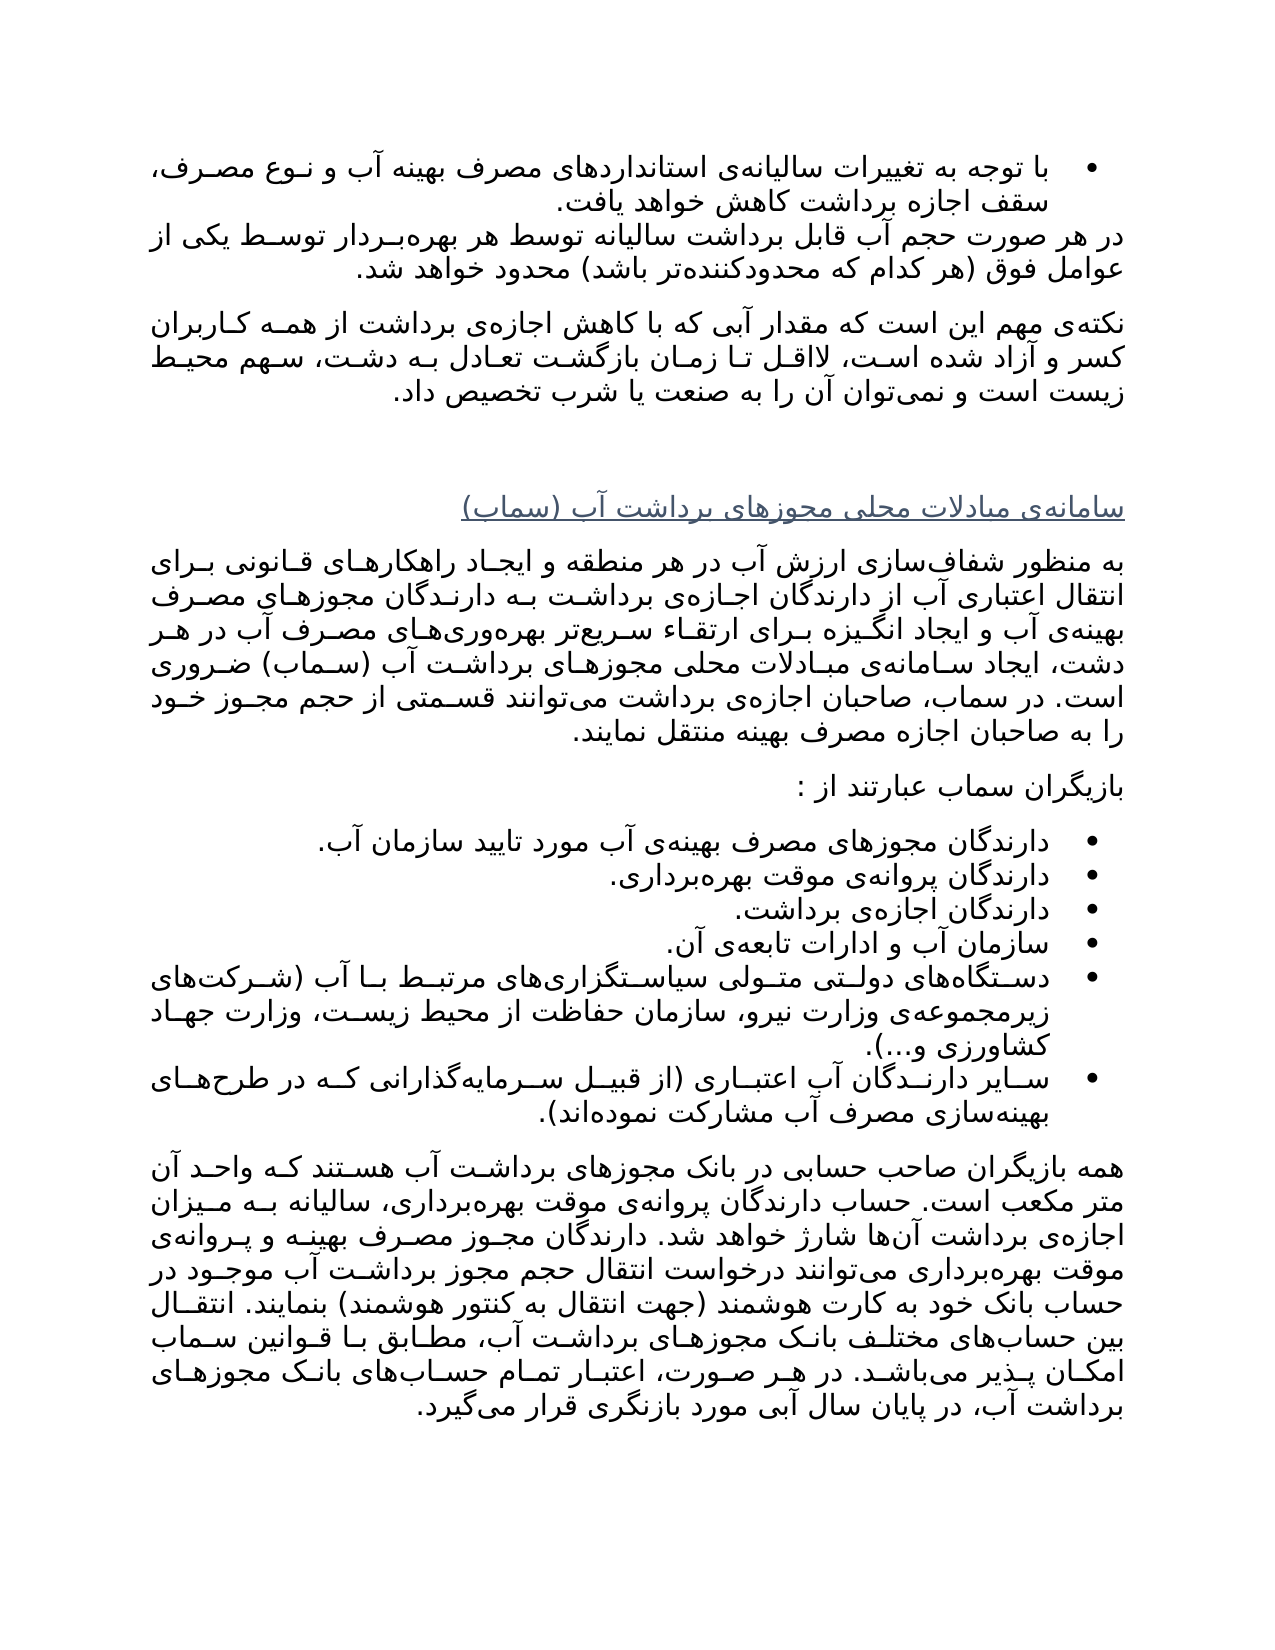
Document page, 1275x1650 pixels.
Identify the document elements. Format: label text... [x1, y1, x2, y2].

list سایر دارندگان آب اعتباری (از قبیل سرمایه‌گذارانی که در طرح‌های بهینه‌سازی مصرف آب مشارکت نموده‌اند). [150, 1062, 1087, 1130]
text همه بازیگران صاحب حسابی در بانک مجوزهای برداشت آب هستند که واحد آن متر مکعب است. حساب دارندگان پروانه‌ی موقت بهره‌برداری، سالیانه به میزان اجازه‌ی برداشت آن‌ها شارژ خواهد شد. دارندگان مجوز مصرف بهینه و پروانه‌ی موقت بهره‌برداری می‌توانند درخواست انتقال حجم مجوز برداشت آب موجود در حساب بانک خود به کارت هوشمند (جهت انتقال به کنتور هوشمند) بنمایند. انتقال بین حساب‌های مختلف بانک مجوزهای برداشت آب، مطابق با قوانین سماب امکان پذیر می‌باشد. در هر صورت، اعتبار تمام حساب‌های بانک مجوزهای برداشت آب، در پایان سال آبی مورد بازنگری قرار می‌گیرد. [150, 1151, 1125, 1422]
list دارندگان اجازه‌ی برداشت. [150, 892, 1087, 926]
subtitle سامانه‌ی مبادلات محلی مجوزهای برداشت آب (سماب) [150, 490, 1125, 524]
list دارندگان مجوزهای مصرف بهینه‌ی آب مورد تایید سازمان آب. [150, 824, 1087, 858]
list با توجه به تغییرات سالیانه‌ی استانداردهای مصرف بهینه آب و نوع مصرف، سقف اجازه برداشت کاهش خواهد یافت. [150, 150, 1087, 218]
list دستگاه‌های دولتی متولی سیاستگزاری‌های مرتبط با آب (شرکت‌های زیرمجموعه‌ی وزارت نیرو، سازمان حفاظت از محیط زیست، وزارت جهاد کشاورزی و...). [150, 960, 1087, 1062]
text به منظور شفاف‌سازی ارزش آب در هر منطقه و ایجاد راهکارهای قانونی برای انتقال اعتباری آب از دارندگان اجازه‌ی برداشت به دارندگان مجوزهای مصرف بهینه‌ی آب و ایجاد انگیزه برای ارتقاء سریع‌تر بهره‌وری‌های مصرف آب در هر دشت، ایجاد سامانه‌ی مبادلات محلی مجوزهای برداشت آب (سماب) ضروری است. در سماب، صاحبان اجازه‌ی برداشت می‌توانند قسمتی از حجم مجوز خود را به صاحبان اجازه مصرف بهینه منتقل نمایند. [150, 545, 1125, 748]
text بازیگران سماب عبارتند از : [150, 769, 1125, 803]
list دارندگان پروانه‌ی موقت بهره‌برداری. [150, 858, 1087, 892]
text نکته‌ی مهم این است که مقدار آبی که با کاهش اجازه‌ی برداشت از همه کاربران کسر و آزاد شده است، لااقل تا زمان بازگشت تعادل به دشت، سهم محیط زیست است و نمی‌توان آن را به صنعت یا شرب تخصیص داد. [150, 307, 1125, 408]
list سازمان آب و ادارات تابعه‌ی آن. [150, 926, 1087, 960]
text در هر صورت حجم آب قابل برداشت سالیانه توسط هر بهره‌بردار توسط یکی از عوامل فوق (هر کدام که محدودکننده‌تر باشد) محدود خواهد شد. [150, 218, 1125, 286]
